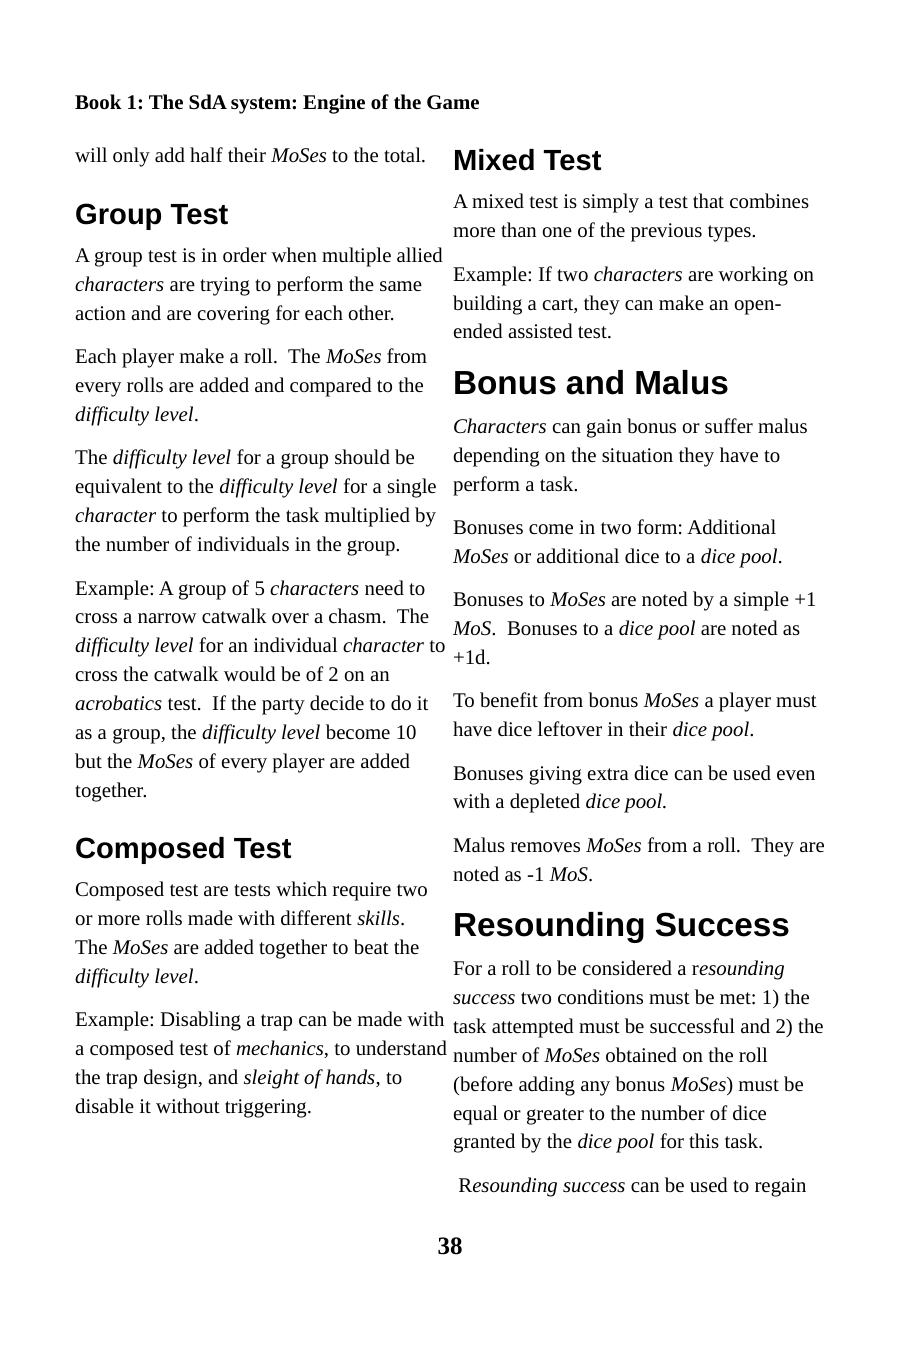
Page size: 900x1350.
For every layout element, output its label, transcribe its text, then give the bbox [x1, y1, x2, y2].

text Composed test are tests which require two or more rolls made with different skills. The MoSes are added together to beat the difficulty level. [75, 877, 447, 988]
text will only add half their MoSes to the total. [75, 143, 447, 167]
text Each player make a roll. The MoSes from every rolls are added and compared to the difficulty level. [75, 344, 447, 426]
subtitle Bonus and Malus [453, 363, 825, 401]
subtitle Group Test [75, 197, 447, 231]
text The difficulty level for a group should be equivalent to the difficulty level for a single character to perform the task multiplied by the number of individuals in the group. [75, 446, 447, 556]
text Example: Disabling a trap can be made with a composed test of mechanics, to understand the trap design, and sleight of hands, to disable it without triggering. [75, 1007, 447, 1118]
text Resounding success can be used to regain [453, 1173, 825, 1197]
subtitle Composed Test [75, 831, 447, 865]
text Bonuses come in two form: Additional MoSes or additional dice to a dice pool. [453, 515, 825, 568]
text To benefit from bonus MoSes a player must have dice leftover in their dice pool. [453, 688, 825, 741]
text Bonuses to MoSes are noted by a simple +1 MoS. Bonuses to a dice pool are noted as +1d. [453, 587, 825, 669]
text A group test is in order when multiple allied characters are trying to perform the same action and are covering for each other. [75, 243, 447, 325]
text Characters can gain bonus or suffer malus depending on the situation they have to perform a task. [453, 414, 825, 496]
text For a roll to be considered a resounding success two conditions must be met: 1) the task attempted must be successful and 2) the number of MoSes obtained on the roll (before adding any bonus MoSes) must be equal or greater to the number of dice granted by the dice pool for this task. [453, 956, 825, 1153]
text Bonuses giving extra dice can be used even with a depleted dice pool. [453, 761, 825, 813]
subtitle Resounding Success [453, 905, 825, 944]
text A mixed test is simply a test that combines more than one of the previous types. [453, 189, 825, 242]
subtitle Mixed Test [453, 143, 825, 177]
text Malus removes MoSes from a roll. They are noted as -1 MoS. [453, 833, 825, 886]
text Example: A group of 5 characters need to cross a narrow catwalk over a chasm. The difficulty level for an individual character to cross the catwalk would be of 2 on an acrobatics test. If the party decide to do it as a group, the difficulty level become 10 but the MoSes of every player are added together. [75, 576, 447, 802]
text Example: If two characters are working on building a cart, they can make an open-ended assisted test. [453, 262, 825, 343]
